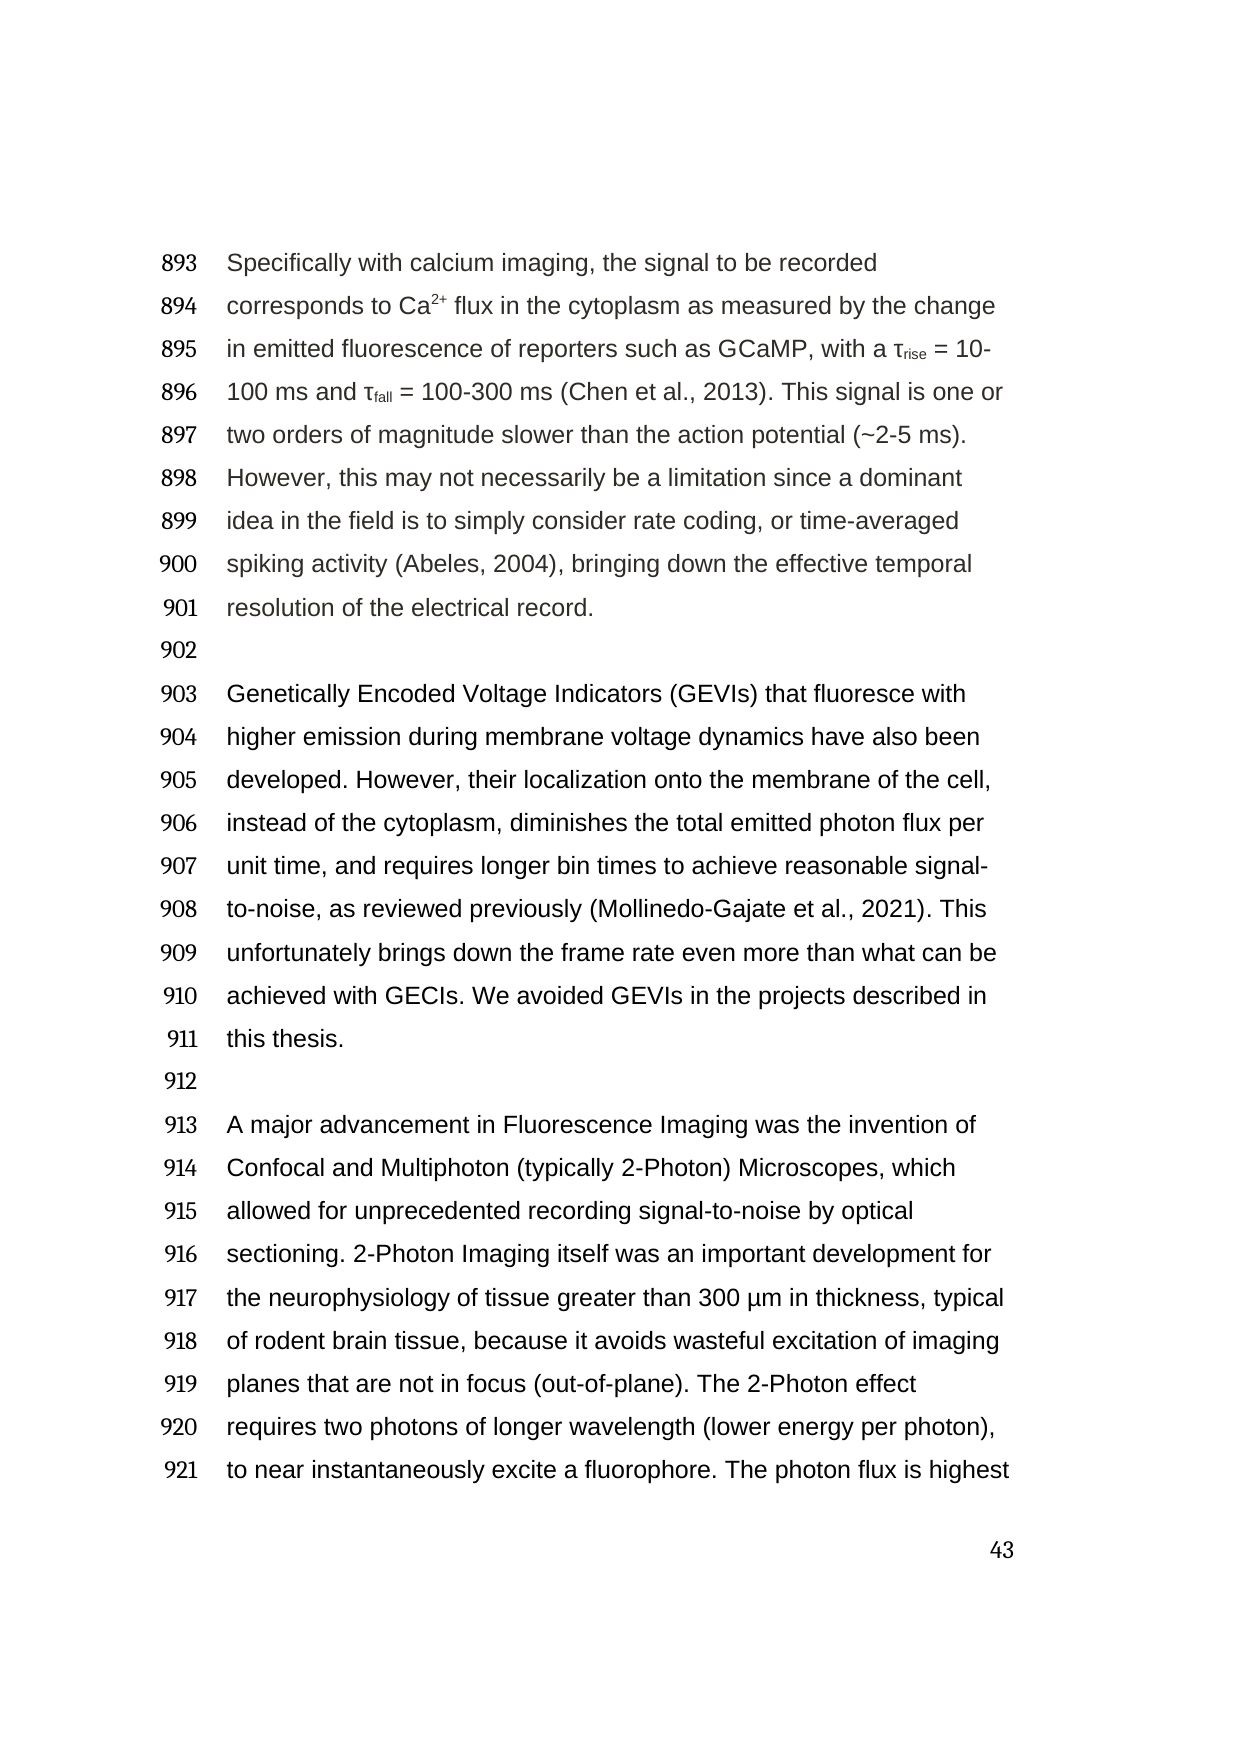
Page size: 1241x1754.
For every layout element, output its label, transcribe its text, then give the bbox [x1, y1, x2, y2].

text Genetically Encoded Voltage Indicators (GEVIs) that fluoresce with higher emission during membrane voltage dynamics have also been developed. However, their localization onto the membrane of the cell, instead of the cytoplasm, diminishes the total emitted photon flux per unit time, and requires longer bin times to achieve reasonable signal-to-noise, as reviewed previously (Mollinedo-Gajate et al., 2021). This unfortunately brings down the frame rate even more than what can be achieved with GECIs. We avoided GEVIs in the projects described in this thesis. [226, 679, 1014, 1053]
text Specifically with calcium imaging, the signal to be recorded corresponds to Ca2+ flux in the cytoplasm as measured by the change in emitted fluorescence of reporters such as GCaMP, with a τrise = 10-100 ms and τfall = 100-300 ms (Chen et al., 2013)⁠. This signal is one or two orders of magnitude slower than the action potential (~2-5 ms). However, this may not necessarily be a limitation since a dominant idea in the field is to simply consider rate coding, or time-averaged spiking activity (Abeles, 2004)⁠, bringing down the effective temporal resolution of the electrical record. [226, 248, 1014, 621]
text A major advancement in Fluorescence Imaging was the invention of Confocal and Multiphoton (typically 2-Photon) Microscopes, which allowed for unprecedented recording signal-to-noise by optical sectioning. 2-Photon Imaging itself was an important development for the neurophysiology of tissue greater than 300 µm in thickness, typical of rodent brain tissue, because it avoids wasteful excitation of imaging planes that are not in focus (out-of-plane). The 2-Photon effect requires two photons of longer wavelength (lower energy per photon), to near instantaneously excite a fluorophore. The photon flux is highest [226, 1110, 1014, 1484]
